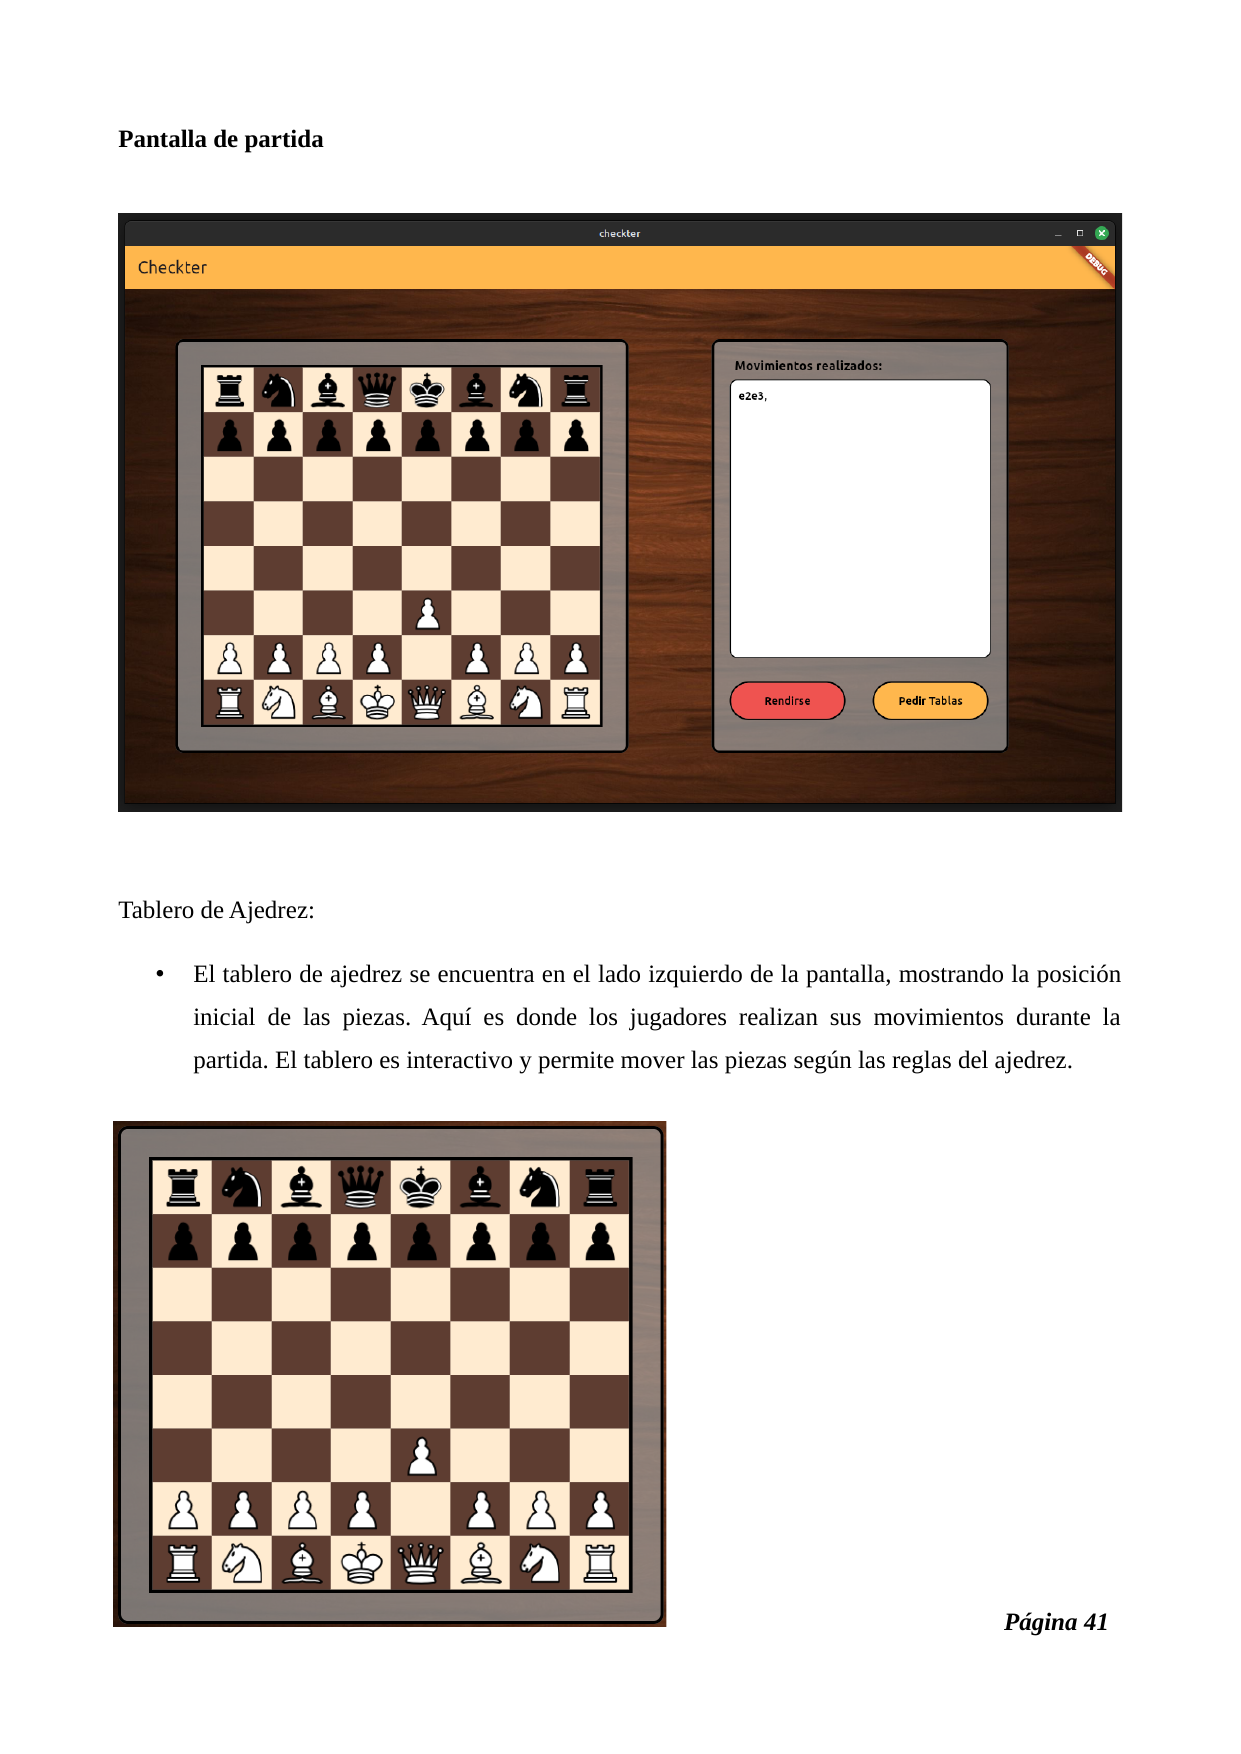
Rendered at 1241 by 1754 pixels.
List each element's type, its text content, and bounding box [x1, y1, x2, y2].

picture [118, 213, 1123, 812]
text Pantalla de partida [118, 124, 1122, 153]
list El tablero de ajedrez se encuentra en el lado izquierdo de la pantalla, mostrando la posición inicial de las piezas. Aquí es donde los jugadores realizan sus movimientos durante la partida. El tablero es interactivo y permite mover las piezas según las reglas del ajedrez. [156, 959, 1122, 1074]
text Tablero de Ajedrez: [118, 895, 1122, 924]
picture [113, 1121, 667, 1627]
